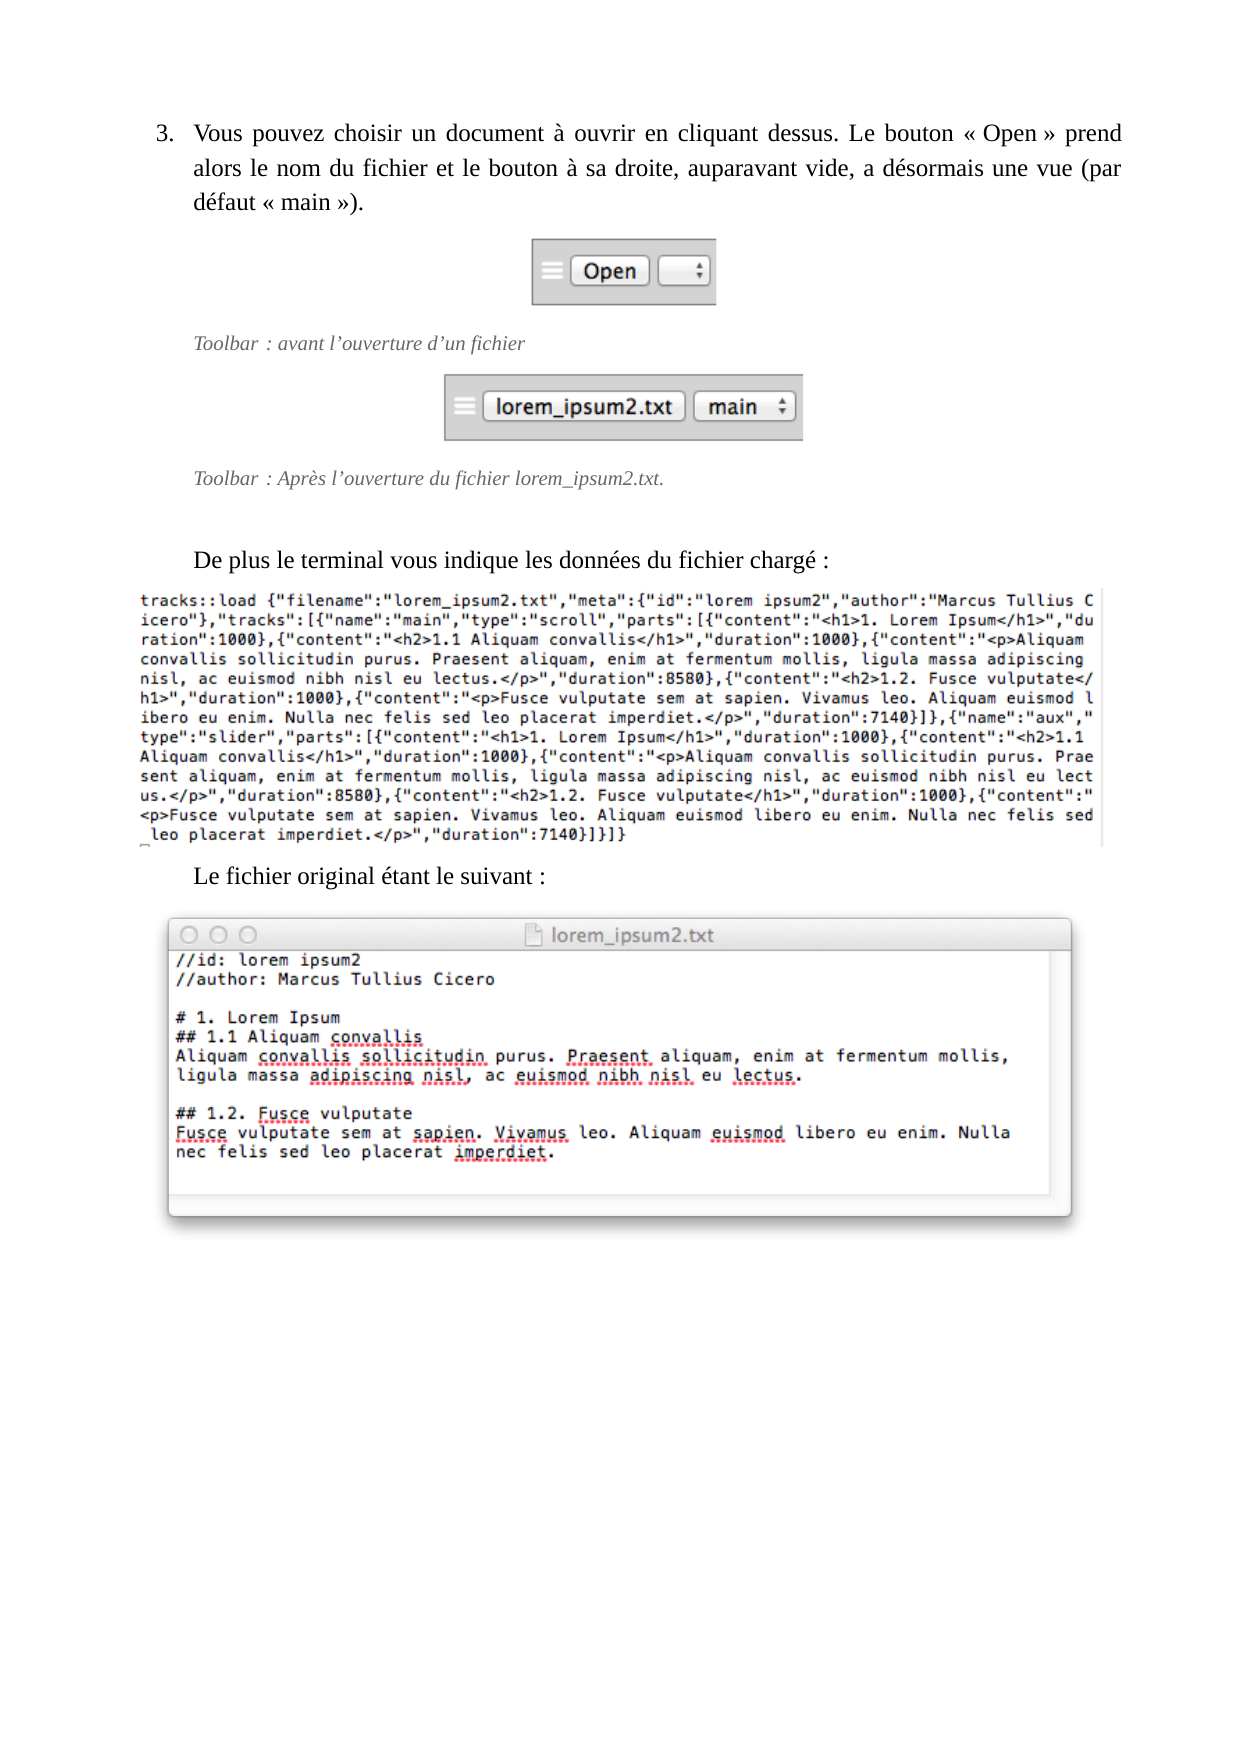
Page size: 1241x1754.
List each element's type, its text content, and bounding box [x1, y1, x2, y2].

list De plus le terminal vous indique les données du fichier chargé : [156, 545, 1122, 574]
list Vous pouvez choisir un document à ouvrir en cliquant dessus. Le bouton « Open » prend alors le nom du fichier et le bouton à sa droite, auparavant vide, a désormais une vue (par défaut « main »). [156, 118, 1122, 216]
picture [437, 367, 804, 447]
list Toolbar : avant l’ouverture d’un fichier [156, 331, 1122, 355]
list Le fichier original étant le suivant : [156, 861, 1122, 890]
picture [523, 230, 717, 313]
list Toolbar : Après l’ouverture du fichier lorem_ipsum2.txt. [156, 465, 1122, 489]
picture [148, 904, 1092, 1246]
picture [136, 588, 1104, 847]
